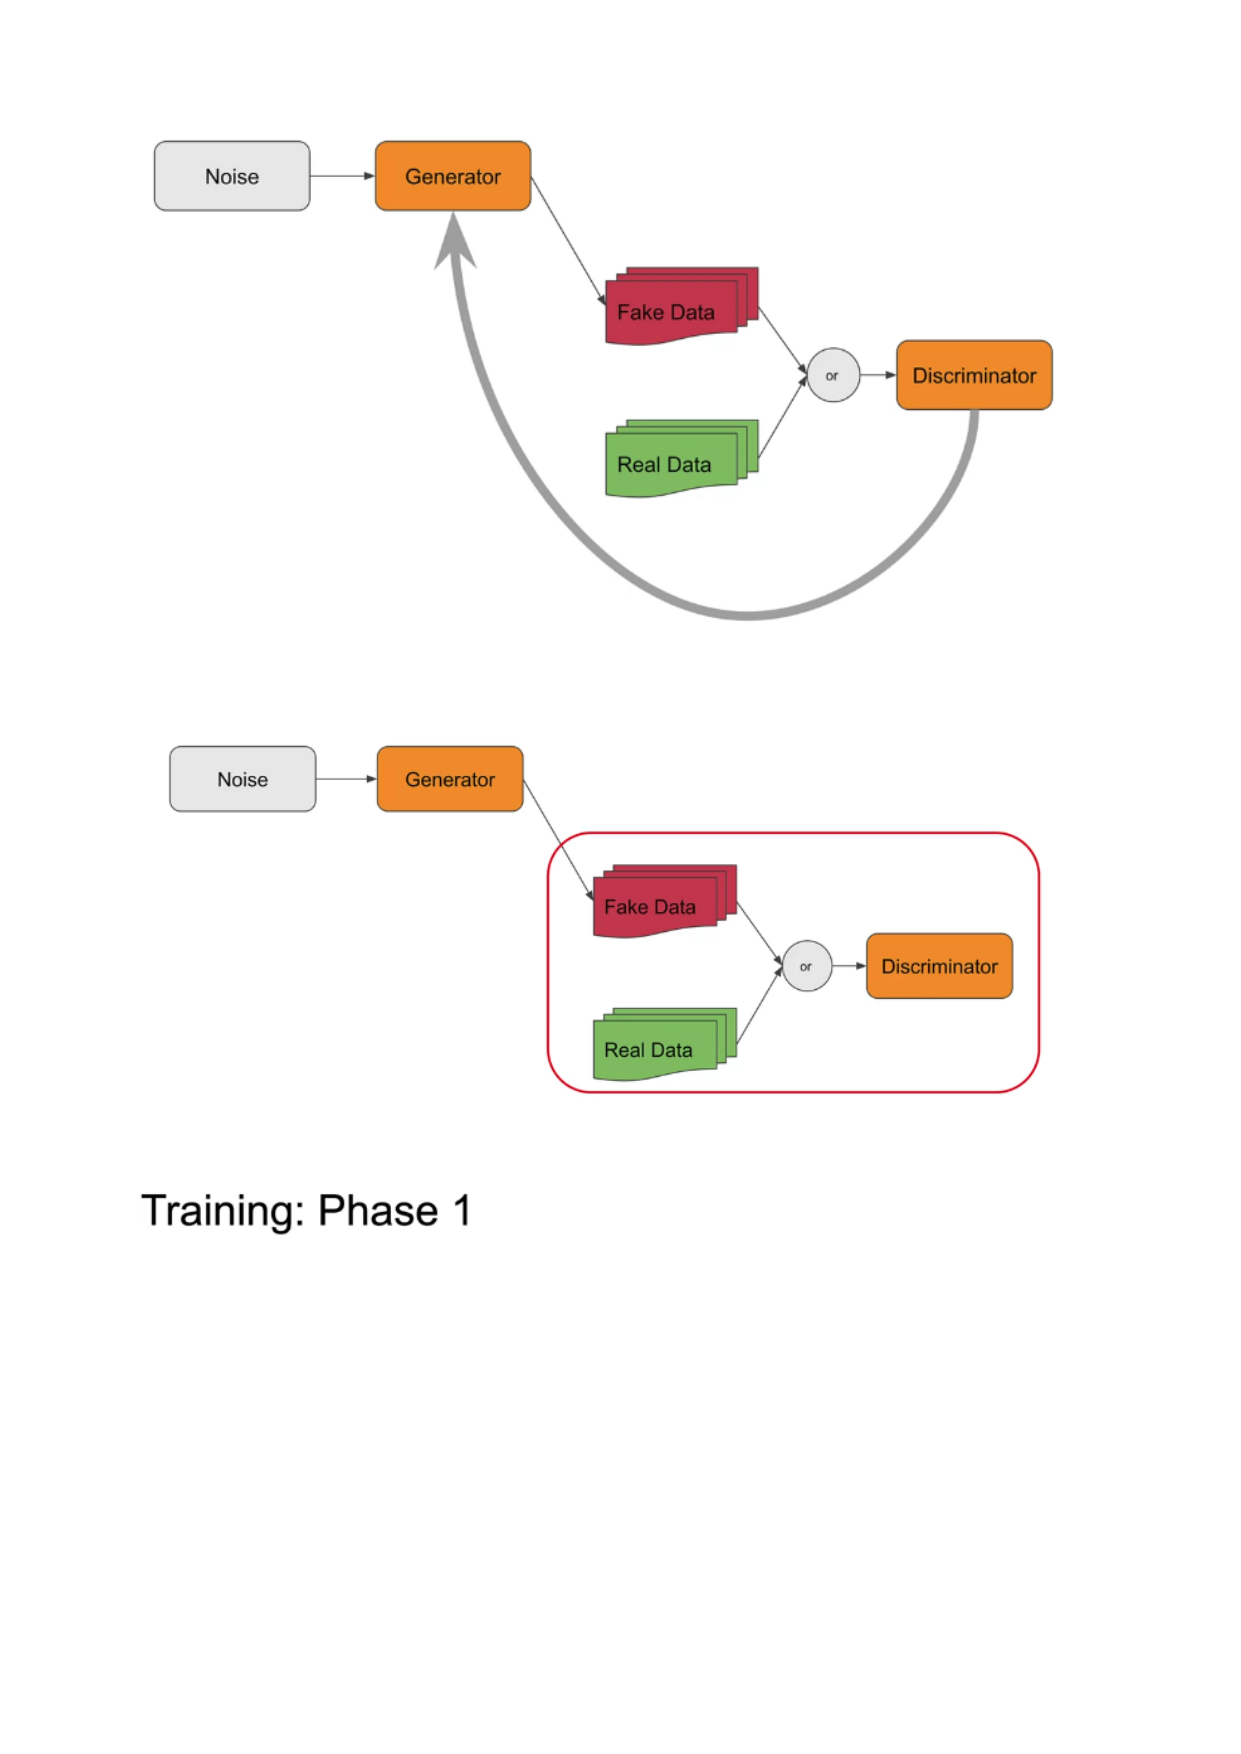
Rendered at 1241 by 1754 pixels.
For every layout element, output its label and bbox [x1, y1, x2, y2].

picture [118, 118, 1123, 629]
picture [118, 727, 1123, 1241]
